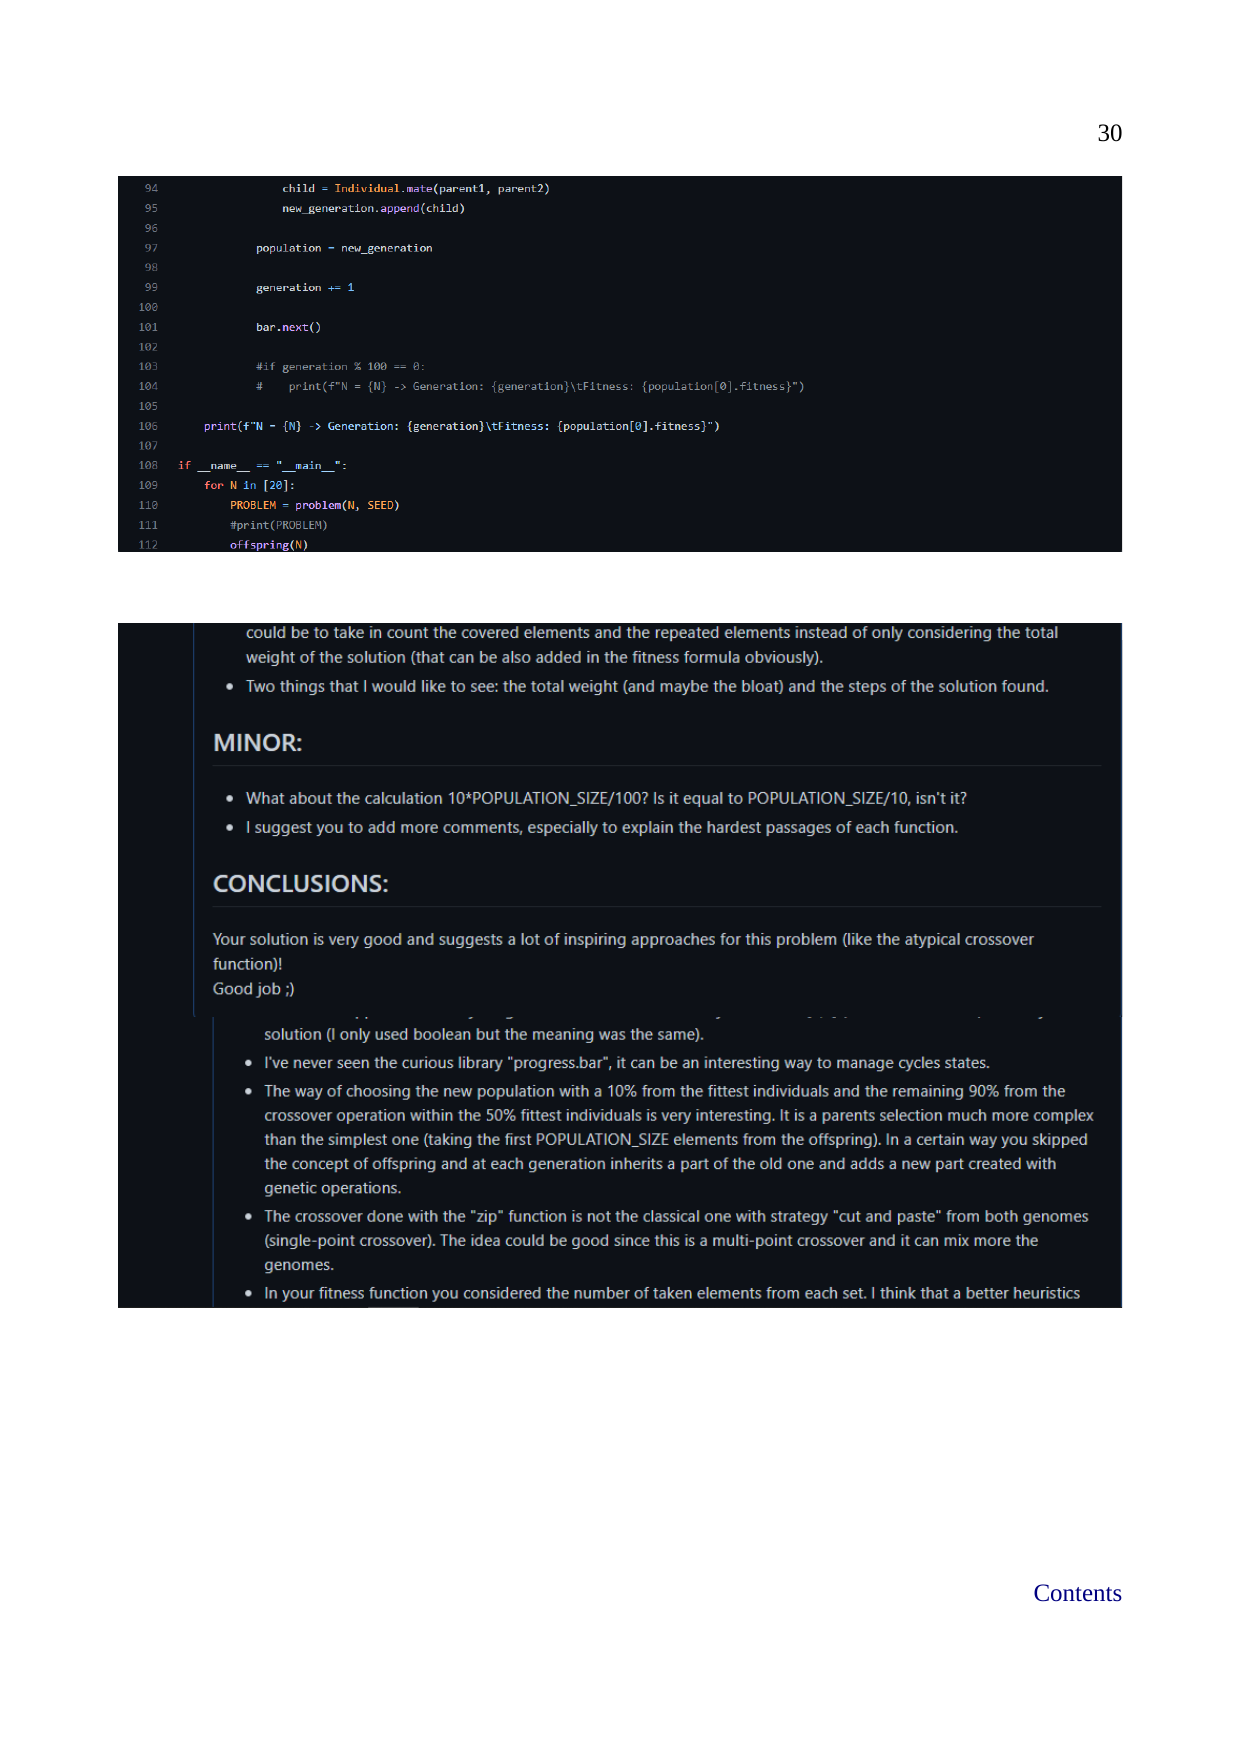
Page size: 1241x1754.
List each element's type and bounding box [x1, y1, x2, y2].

picture [118, 623, 1123, 1308]
picture [118, 176, 1123, 552]
